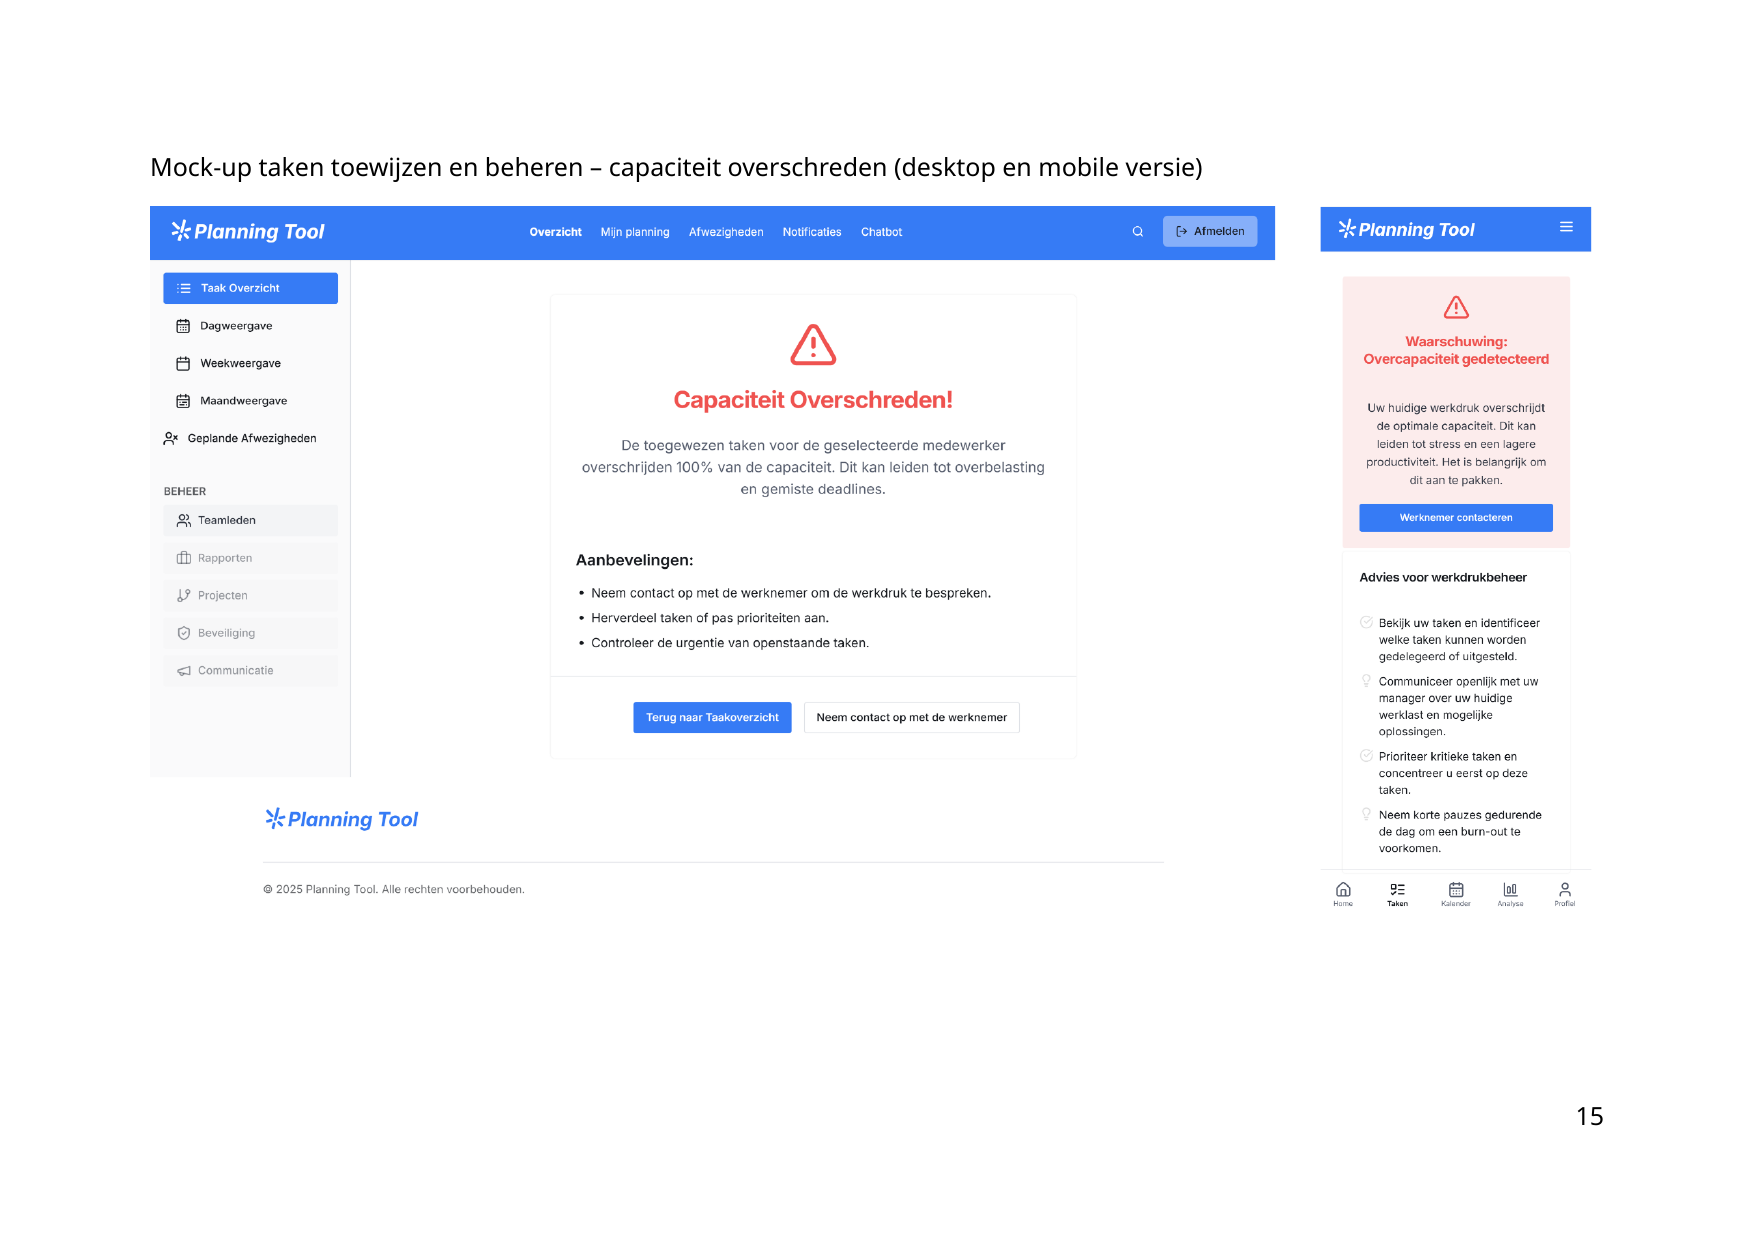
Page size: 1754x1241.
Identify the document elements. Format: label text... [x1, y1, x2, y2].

text Mock-up taken toewijzen en beheren – capaciteit overschreden (desktop en mobile versie) [150, 150, 1604, 184]
picture [150, 206, 1275, 915]
picture [1320, 206, 1592, 915]
